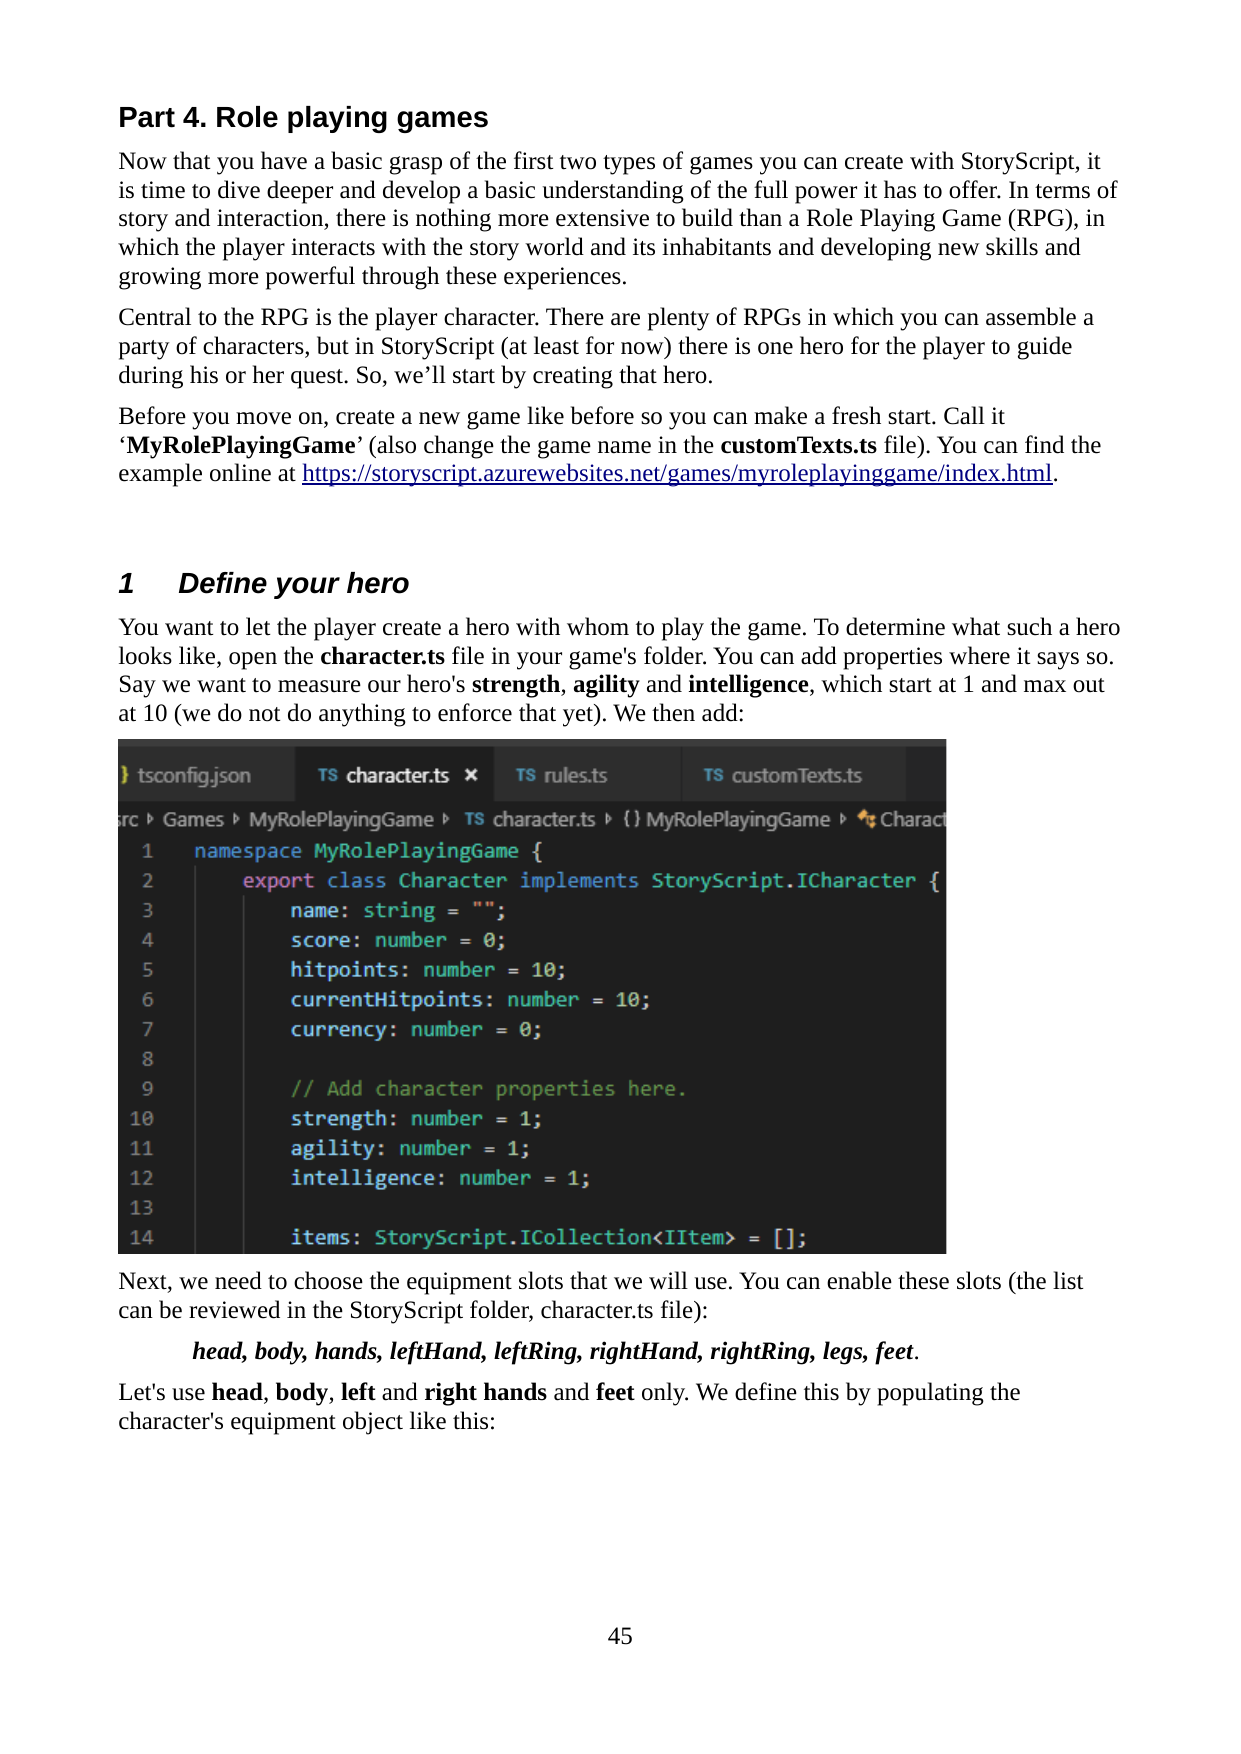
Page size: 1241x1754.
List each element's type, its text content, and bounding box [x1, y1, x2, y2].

text Before you move on, create a new game like before so you can make a fresh start. Call it ‘MyRolePlayingGame’ (also change the game name in the customTexts.ts file). You can find the example online at https://storyscript.azurewebsites.net/games/myroleplayinggame/index.html. [118, 401, 1122, 487]
text Next, we need to choose the equipment slots that we will use. You can enable these slots (the list can be reviewed in the StoryScript folder, character.ts file): [118, 1266, 1122, 1324]
subtitle Define your hero [118, 566, 1122, 599]
text You want to let the player create a hero with whom to play the game. To determine what such a hero looks like, open the character.ts file in your game's folder. You can add properties where it says so. Say we want to measure our hero's strength, agility and intelligence, which start at 1 and max out at 10 (we do not do anything to enforce that yet). We then add: [118, 612, 1122, 727]
text Now that you have a basic grasp of the first two types of games you can create with StoryScript, it is time to dive deeper and develop a basic understanding of the full power it has to offer. In terms of story and interaction, there is nothing more extensive to build than a Role Playing Game (RPG), in which the player interacts with the story world and its inhabitants and developing new skills and growing more powerful through these experiences. [118, 146, 1122, 290]
text head, body, hands, leftHand, leftRing, rightHand, rightRing, legs, feet. [118, 1336, 1122, 1365]
subtitle Part 4. Role playing games [118, 100, 1122, 133]
text Central to the RPG is the player character. There are plenty of RPGs in which you can assemble a party of characters, but in StoryScript (at least for now) there is one hero for the player to guide during his or her quest. So, we’ll start by creating that hero. [118, 302, 1122, 388]
text Let's use head, body, left and right hands and feet only. We define this by populating the character's equipment object like this: [118, 1377, 1122, 1435]
